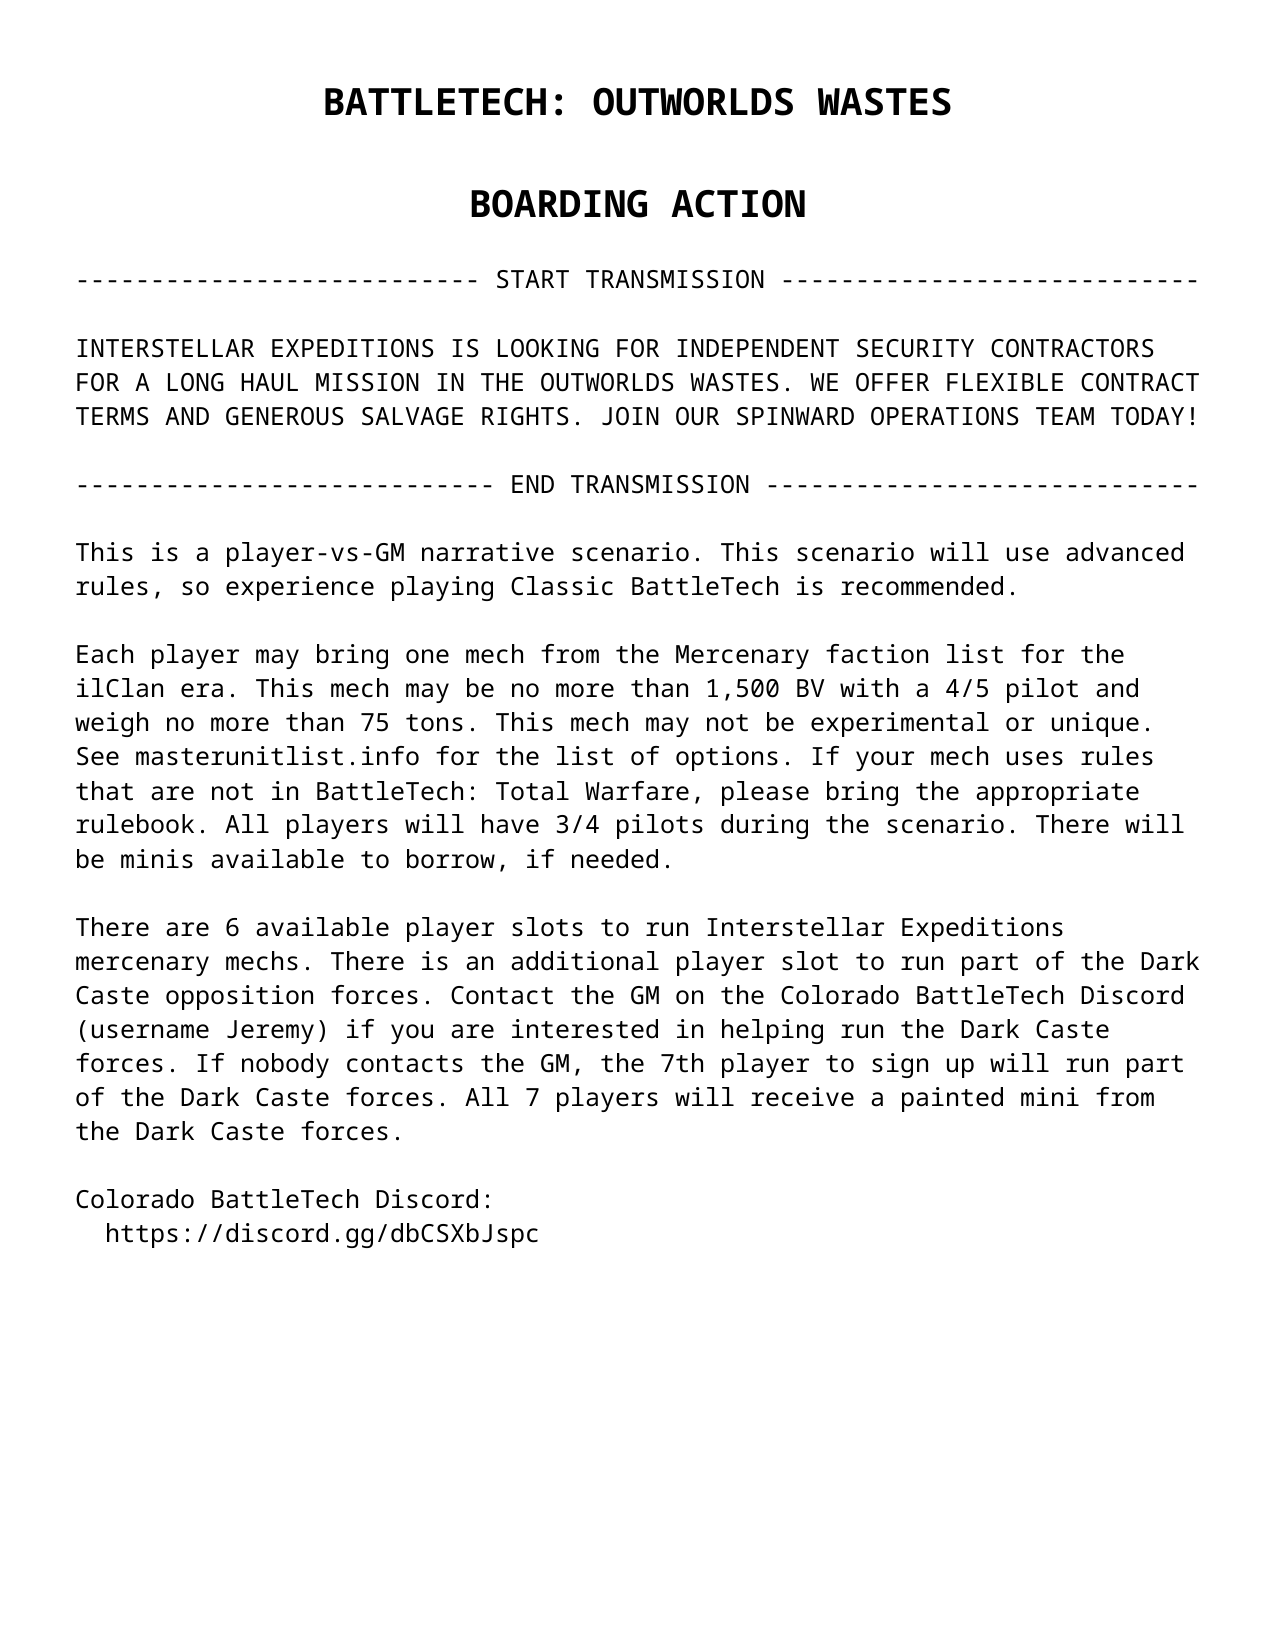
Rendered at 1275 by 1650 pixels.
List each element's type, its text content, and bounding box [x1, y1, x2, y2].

text Each player may bring one mech from the Mercenary faction list for the ilClan era. This mech may be no more than 1,500 BV with a 4/5 pilot and weigh no more than 75 tons. This mech may not be experimental or unique. See masterunitlist.info for the list of options. If your mech uses rules that are not in BattleTech: Total Warfare, please bring the appropriate rulebook. All players will have 3/4 pilots during the scenario. There will be minis available to borrow, if needed. [75, 637, 1200, 875]
text ---------------------------- END TRANSMISSION ----------------------------- [75, 432, 1200, 501]
text This is a player-vs-GM narrative scenario. This scenario will use advanced rules, so experience playing Classic BattleTech is recommended. [75, 535, 1200, 603]
text INTERSTELLAR EXPEDITIONS IS LOOKING FOR INDEPENDENT SECURITY CONTRACTORS FOR A LONG HAUL MISSION IN THE OUTWORLDS WASTES. WE OFFER FLEXIBLE CONTRACT TERMS AND GENEROUS SALVAGE RIGHTS. JOIN OUR SPINWARD OPERATIONS TEAM TODAY! [75, 296, 1200, 432]
text There are 6 available player slots to run Interstellar Expeditions mercenary mechs. There is an additional player slot to run part of the Dark Caste opposition forces. Contact the GM on the Colorado BattleTech Discord (username Jeremy) if you are interested in helping run the Dark Caste forces. If nobody contacts the GM, the 7th player to sign up will run part of the Dark Caste forces. All 7 players will receive a painted mini from the Dark Caste forces. [75, 909, 1200, 1148]
text --------------------------- START TRANSMISSION ---------------------------- [75, 262, 1200, 296]
text Colorado BattleTech Discord: [75, 1182, 1200, 1216]
subtitle BATTLETECH: OUTWORLDS WASTES BOARDING ACTION [75, 75, 1200, 228]
text https://discord.gg/dbCSXbJspc [75, 1216, 1200, 1250]
